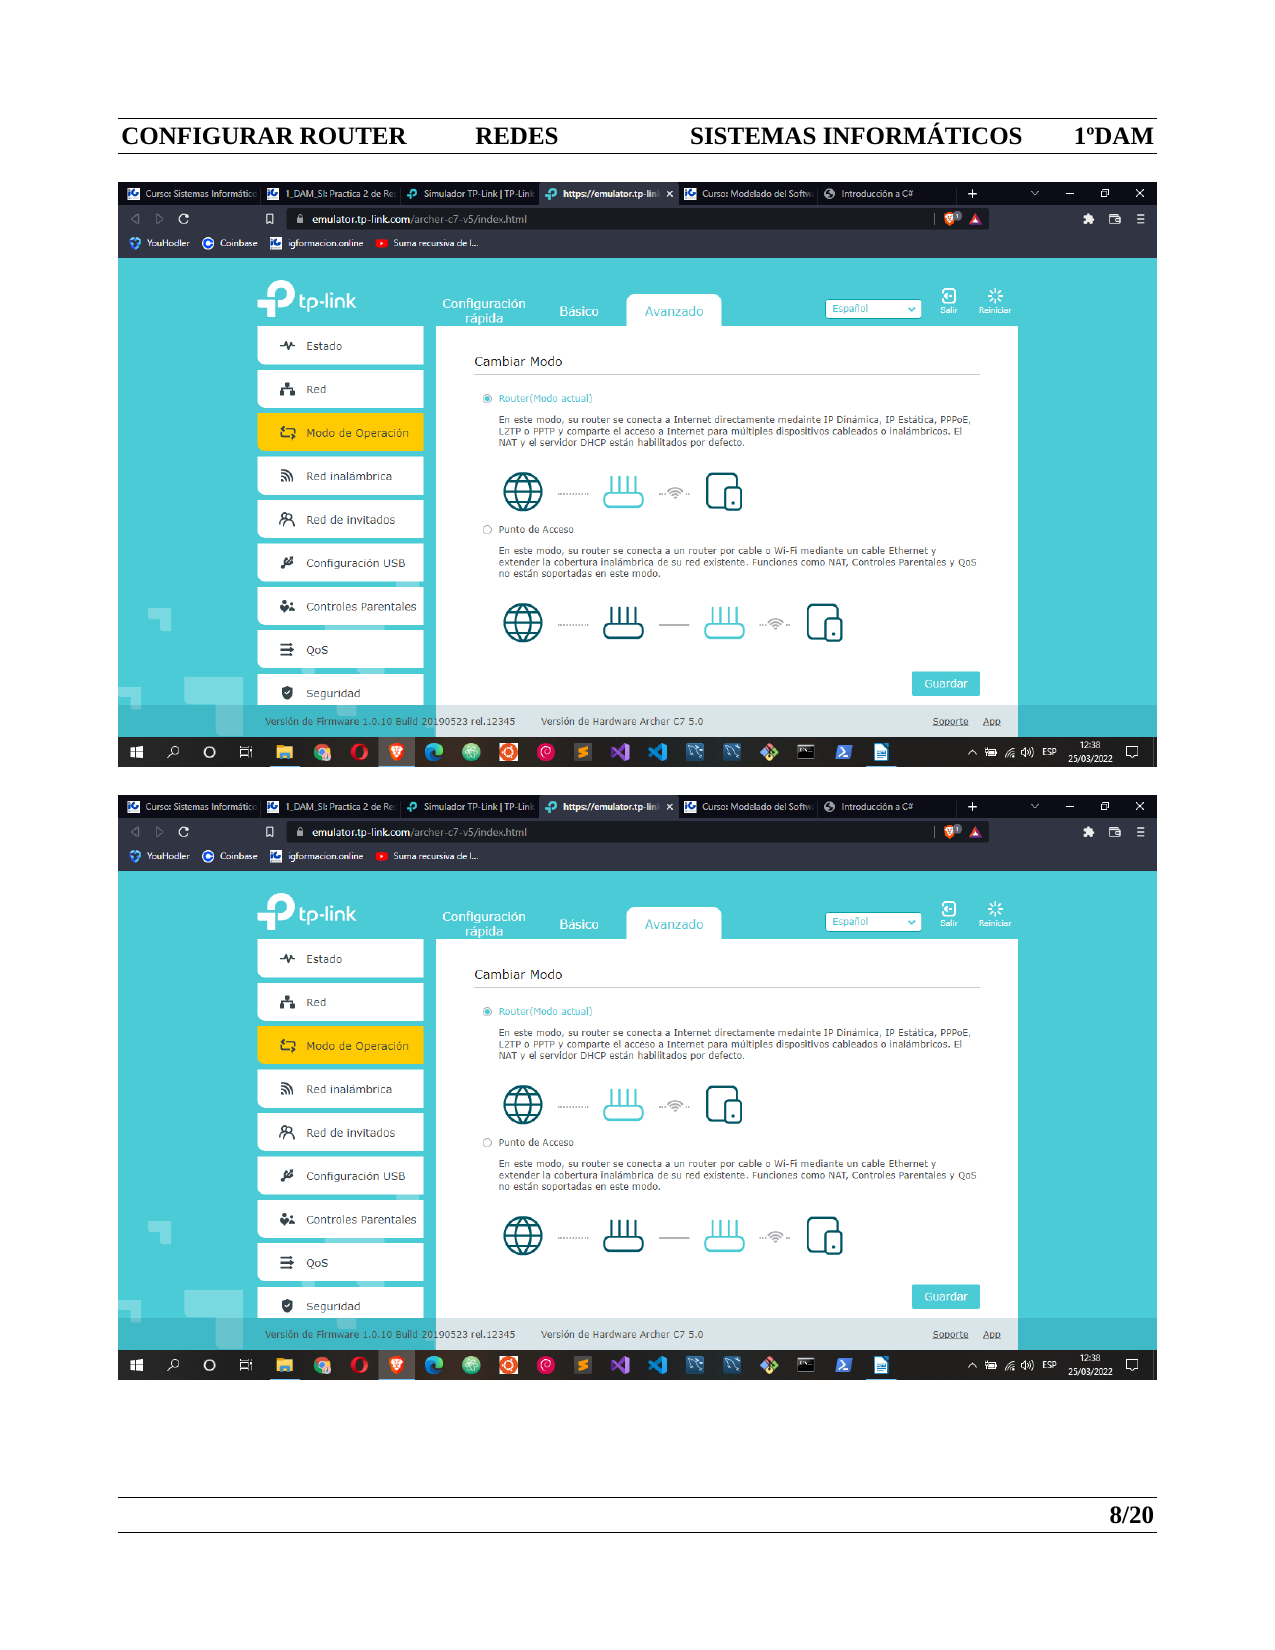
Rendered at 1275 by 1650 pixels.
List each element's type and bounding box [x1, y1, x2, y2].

picture [118, 795, 1157, 1380]
picture [118, 182, 1157, 767]
